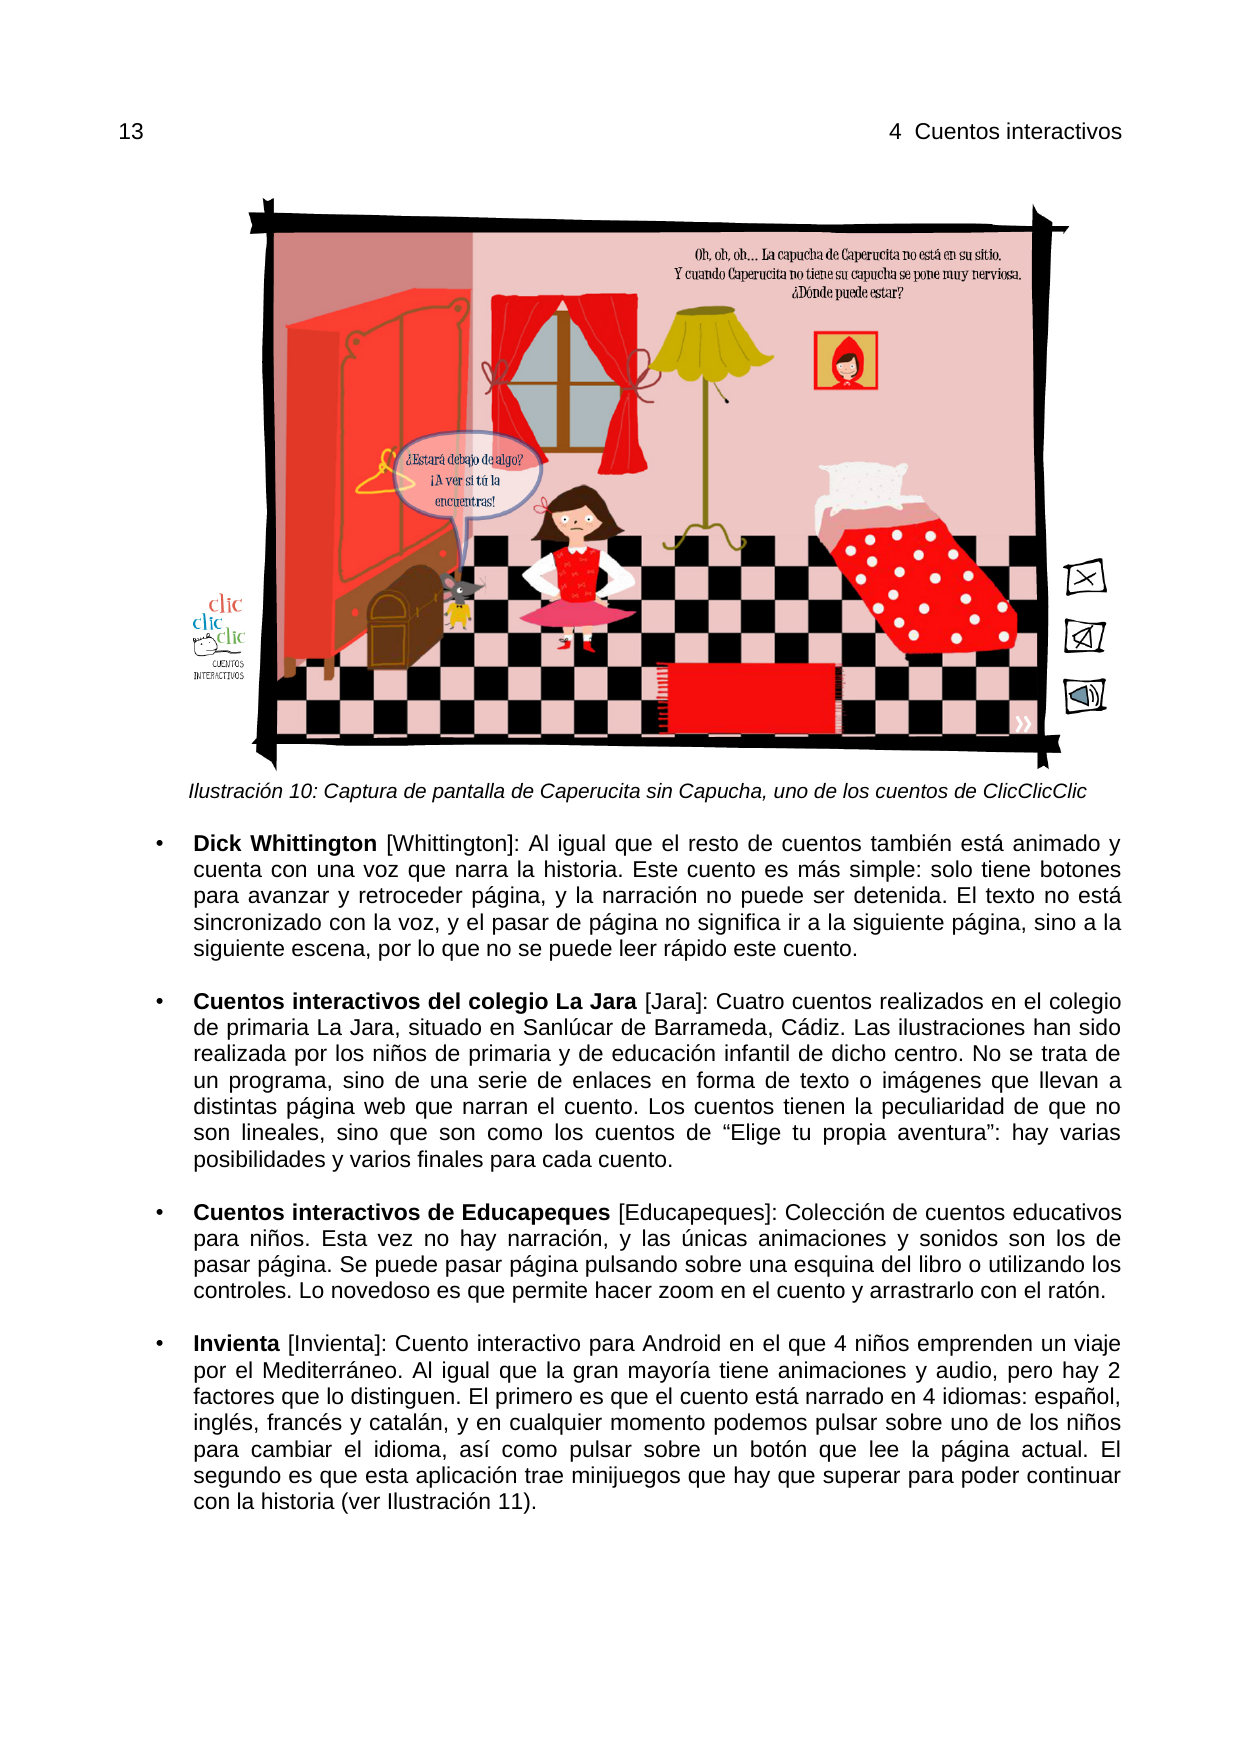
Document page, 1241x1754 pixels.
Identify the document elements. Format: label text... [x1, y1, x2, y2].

list Dick Whittington [Whittington]: Al igual que el resto de cuentos también está animado y cuenta con una voz que narra la historia. Este cuento es más simple: solo tiene botones para avanzar y retroceder página, y la narración no puede ser detenida. El texto no está sincronizado con la voz, y el pasar de página no significa ir a la siguiente página, sino a la siguiente escena, por lo que no se puede leer rápido este cuento. [156, 829, 1122, 961]
list Invienta [Invienta]: Cuento interactivo para Android en el que 4 niños emprenden un viaje por el Mediterráneo. Al igual que la gran mayoría tiene animaciones y audio, pero hay 2 factores que lo distinguen. El primero es que el cuento está narrado en 4 idiomas: español, inglés, francés y catalán, y en cualquier momento podemos pulsar sobre uno de los niños para cambiar el idioma, así como pulsar sobre un botón que lee la página actual. El segundo es que esta aplicación trae minijuegos que hay que superar para poder continuar con la historia (ver Ilustración 11). [156, 1330, 1122, 1515]
list Cuentos interactivos del colegio La Jara [Jara]: Cuatro cuentos realizados en el colegio de primaria La Jara, situado en Sanlúcar de Barrameda, Cádiz. Las ilustraciones han sido realizada por los niños de primaria y de educación infantil de dicho centro. No se trata de un programa, sino de una serie de enlaces en forma de texto o imágenes que llevan a distintas página web que narran el cuento. Los cuentos tienen la peculiaridad de que no son lineales, sino que son como los cuentos de “Elige tu propia aventura”: hay varias posibilidades y varios finales para cada cuento. [156, 988, 1122, 1172]
list Ilustración 10: Captura de pantalla de Caperucita sin Capucha, uno de los cuentos de ClicClicClic [156, 780, 1122, 803]
list Cuentos interactivos de Educapeques [Educapeques]: Colección de cuentos educativos para niños. Esta vez no hay narración, y las únicas animaciones y sonidos son los de pasar página. Se puede pasar página pulsando sobre una esquina del libro o utilizando los controles. Lo novedoso es que permite hacer zoom en el cuento y arrastrarlo con el ratón. [156, 1198, 1122, 1304]
picture [155, 173, 1123, 780]
